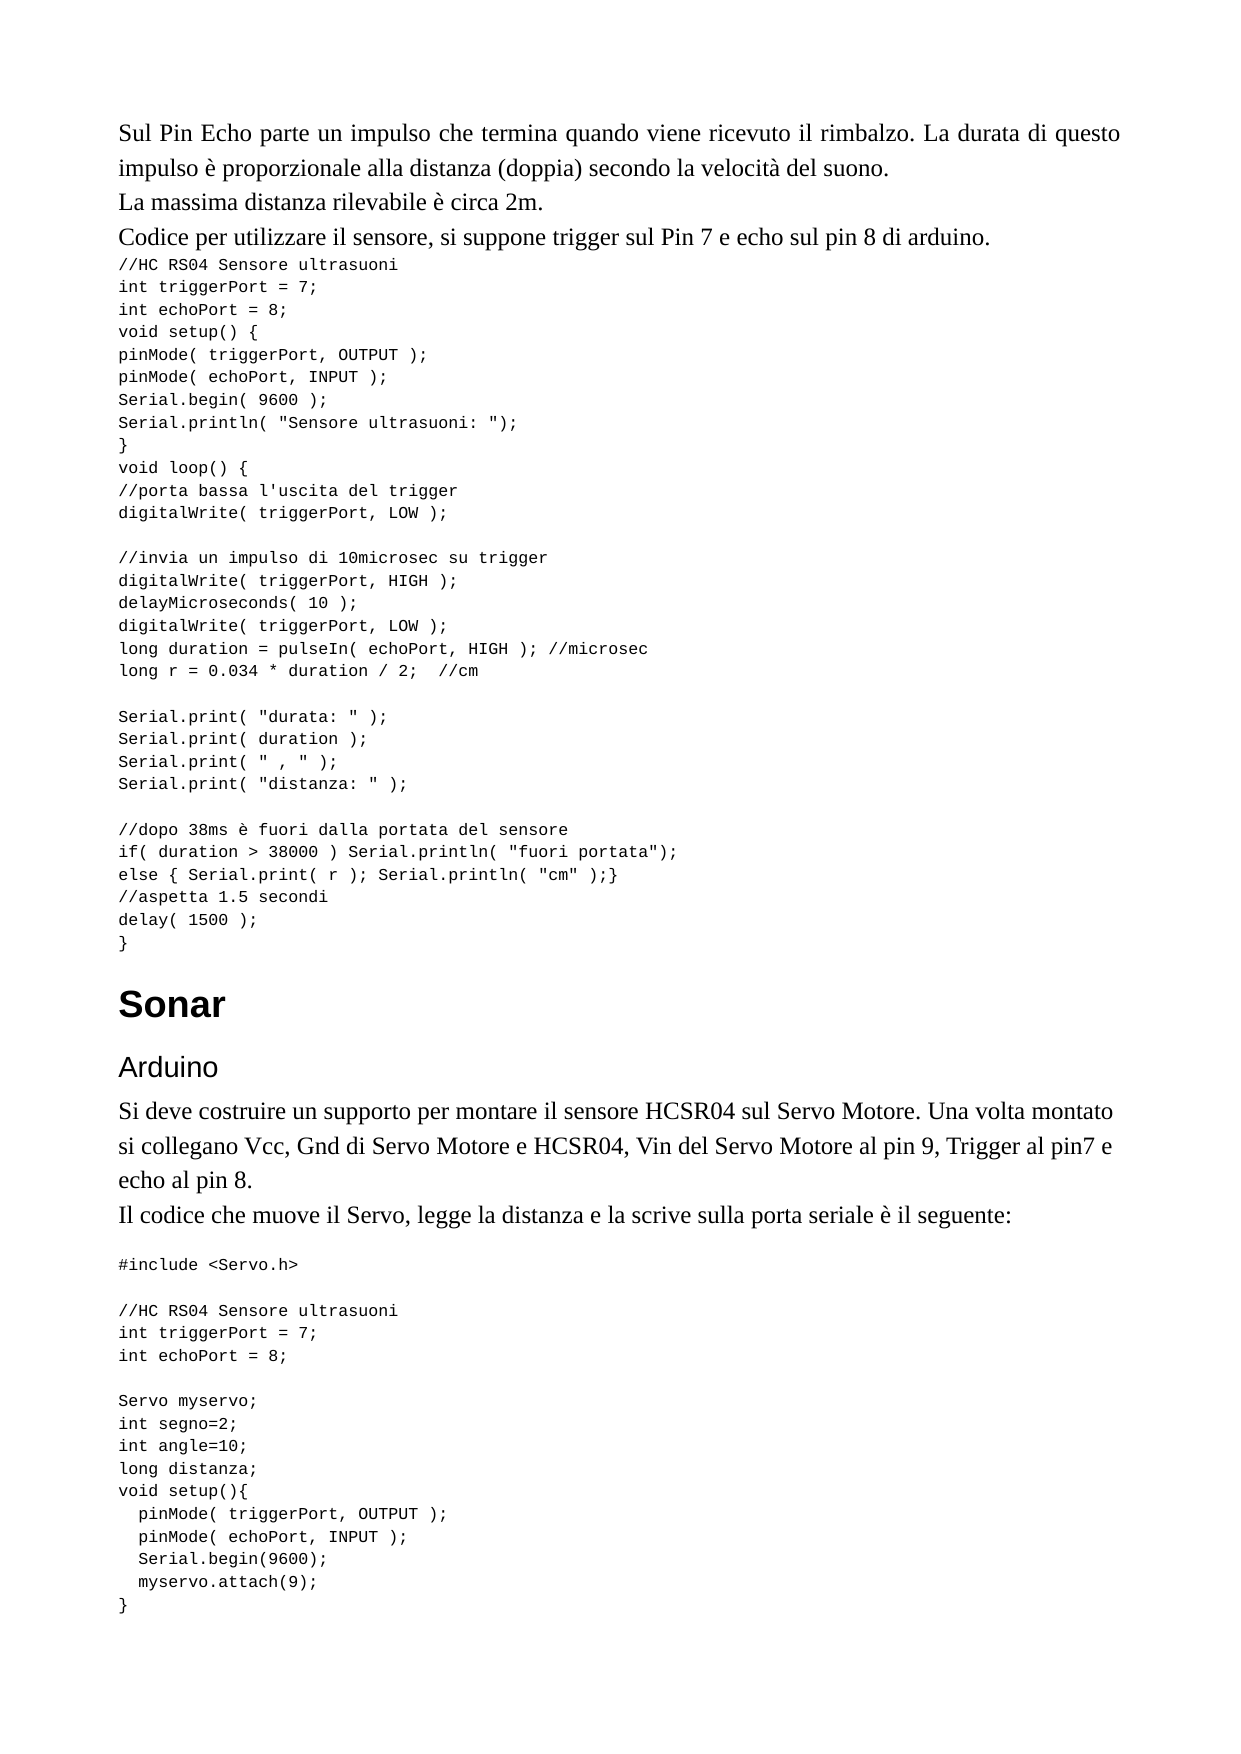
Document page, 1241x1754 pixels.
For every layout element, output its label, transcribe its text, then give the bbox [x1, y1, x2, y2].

text Si deve costruire un supporto per montare il sensore HCSR04 sul Servo Motore. Una volta montato si collegano Vcc, Gnd di Servo Motore e HCSR04, Vin del Servo Motore al pin 9, Trigger al pin7 e echo al pin 8. [118, 1096, 1122, 1194]
text int echoPort = 8; [118, 301, 1122, 320]
text Serial.print( " , " ); [118, 753, 1122, 772]
text int triggerPort = 7; [118, 1325, 1122, 1344]
text Codice per utilizzare il sensore, si suppone trigger sul Pin 7 e echo sul pin 8 di arduino. [118, 222, 1122, 250]
text long r = 0.034 * duration / 2; //cm [118, 663, 1122, 682]
text //aspetta 1.5 secondi [118, 889, 1122, 908]
text } [118, 1596, 1122, 1615]
text //HC RS04 Sensore ultrasuoni [118, 256, 1122, 275]
subtitle Arduino [118, 1050, 1122, 1084]
text int angle=10; [118, 1438, 1122, 1457]
text long duration = pulseIn( echoPort, HIGH ); //microsec [118, 640, 1122, 659]
text pinMode( echoPort, INPUT ); [118, 369, 1122, 388]
subtitle Sonar [118, 982, 1122, 1025]
text } [118, 437, 1122, 456]
text Serial.print( "durata: " ); [118, 708, 1122, 727]
text delayMicroseconds( 10 ); [118, 595, 1122, 614]
text else { Serial.print( r ); Serial.println( "cm" );} [118, 866, 1122, 885]
text #include <Servo.h> [118, 1257, 1122, 1276]
text La massima distanza rilevabile è circa 2m. [118, 187, 1122, 216]
text //dopo 38ms è fuori dalla portata del sensore [118, 821, 1122, 840]
text //HC RS04 Sensore ultrasuoni [118, 1302, 1122, 1321]
text pinMode( triggerPort, OUTPUT ); [118, 346, 1122, 365]
text Serial.println( "Sensore ultrasuoni: "); [118, 414, 1122, 433]
text pinMode( triggerPort, OUTPUT ); [118, 1506, 1122, 1524]
text Serial.print( duration ); [118, 731, 1122, 749]
text int segno=2; [118, 1415, 1122, 1434]
text //invia un impulso di 10microsec su trigger [118, 550, 1122, 569]
text myservo.attach(9); [118, 1573, 1122, 1592]
text Sul Pin Echo parte un impulso che termina quando viene ricevuto il rimbalzo. La durata di questo impulso è proporzionale alla distanza (doppia) secondo la velocità del suono. [118, 118, 1122, 181]
text pinMode( echoPort, INPUT ); [118, 1528, 1122, 1547]
text delay( 1500 ); [118, 912, 1122, 930]
text int triggerPort = 7; [118, 279, 1122, 297]
text Serial.begin( 9600 ); [118, 392, 1122, 411]
text void setup(){ [118, 1483, 1122, 1502]
text void setup() { [118, 324, 1122, 343]
text void loop() { [118, 459, 1122, 478]
text digitalWrite( triggerPort, LOW ); [118, 505, 1122, 523]
text Serial.begin(9600); [118, 1551, 1122, 1570]
text long distanza; [118, 1460, 1122, 1479]
text //porta bassa l'uscita del trigger [118, 482, 1122, 501]
text int echoPort = 8; [118, 1347, 1122, 1366]
text digitalWrite( triggerPort, LOW ); [118, 618, 1122, 637]
text Il codice che muove il Servo, legge la distanza e la scrive sulla porta seriale è il seguente: [118, 1200, 1122, 1229]
text Serial.print( "distanza: " ); [118, 776, 1122, 795]
text if( duration > 38000 ) Serial.println( "fuori portata"); [118, 844, 1122, 863]
text digitalWrite( triggerPort, HIGH ); [118, 572, 1122, 591]
text Servo myservo; [118, 1393, 1122, 1411]
text } [118, 934, 1122, 953]
